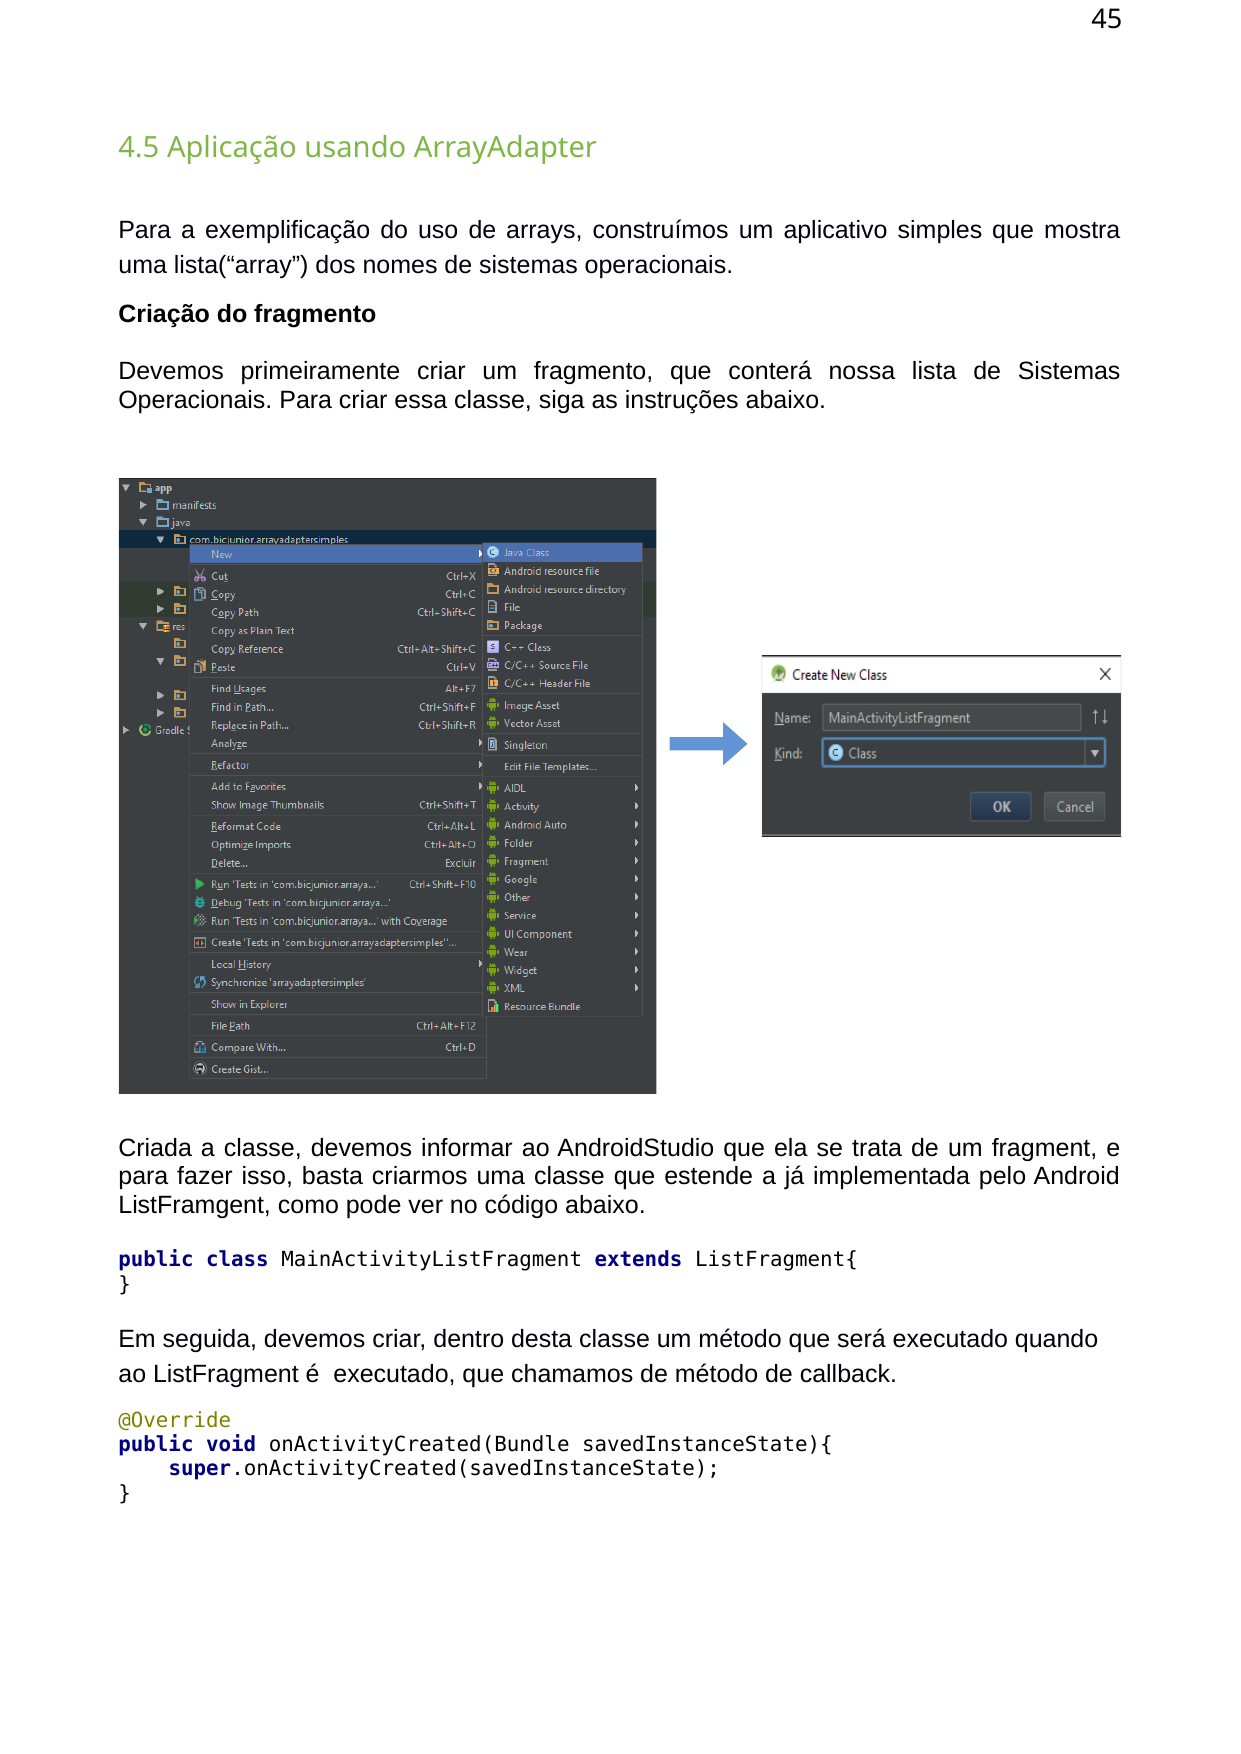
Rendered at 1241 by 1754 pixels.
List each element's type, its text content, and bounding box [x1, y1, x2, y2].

text public void onActivityCreated(Bundle savedInstanceState){ [118, 1432, 1122, 1456]
picture [761, 655, 1122, 837]
subtitle 4.5 Aplicação usando ArrayAdapter [118, 126, 1122, 166]
text super.onActivityCreated(savedInstanceState); [118, 1456, 1122, 1481]
text Devemos primeiramente criar um fragmento, que conterá nossa lista de Sistemas Operacionais. Para criar essa classe, siga as instruções abaixo. [118, 356, 1122, 414]
picture [118, 478, 657, 1094]
text public class MainActivityListFragment extends ListFragment{ [118, 1247, 1122, 1272]
text Para a exemplificação do uso de arrays, construímos um aplicativo simples que mostra uma lista(“array”) dos nomes de sistemas operacionais. [118, 215, 1122, 278]
text @Override [118, 1408, 1122, 1432]
text Em seguida, devemos criar, dentro desta classe um método que será executado quando ao ListFragment é executado, que chamamos de método de callback. [118, 1324, 1122, 1388]
text } [118, 1272, 1122, 1296]
text Criada a classe, devemos informar ao AndroidStudio que ela se trata de um fragment, e para fazer isso, basta criarmos uma classe que estende a já implementada pelo Android ListFramgent, como pode ver no código abaixo. [118, 1132, 1122, 1219]
text } [118, 1481, 1122, 1505]
text Criação do fragmento [118, 299, 1122, 327]
